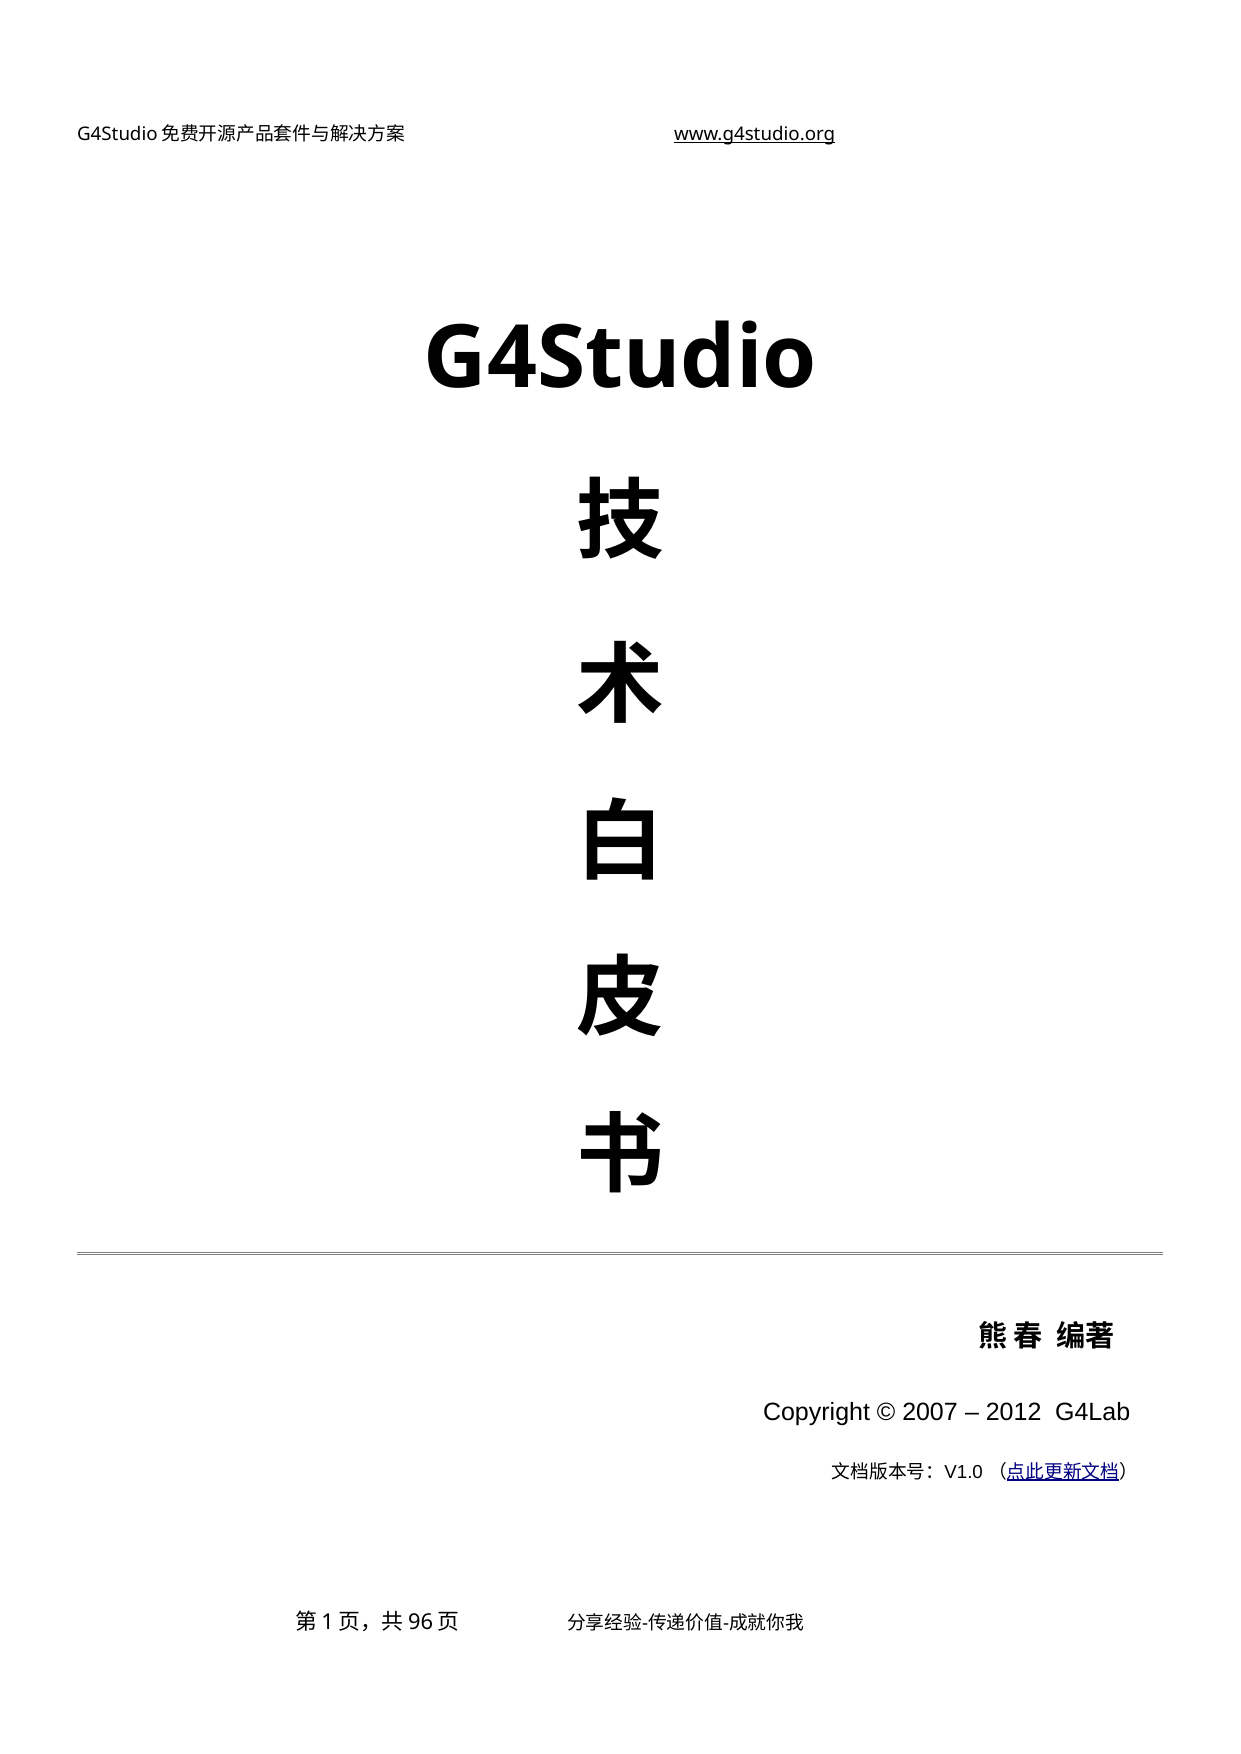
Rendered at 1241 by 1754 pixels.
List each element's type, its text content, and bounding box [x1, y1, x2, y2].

text Copyright © 2007 – 2012 G4Lab [77, 1397, 1163, 1426]
subtitle 皮 [77, 935, 1163, 1054]
subtitle G4Studio [77, 293, 1163, 413]
text 文档版本号：V1.0 （点此更新文档） [77, 1455, 1163, 1484]
text 熊 春 编著 [77, 1313, 1163, 1355]
subtitle 术 [77, 614, 1163, 741]
subtitle 白 [77, 778, 1163, 898]
subtitle 书 [77, 1092, 1163, 1211]
subtitle 技 [77, 450, 1163, 577]
